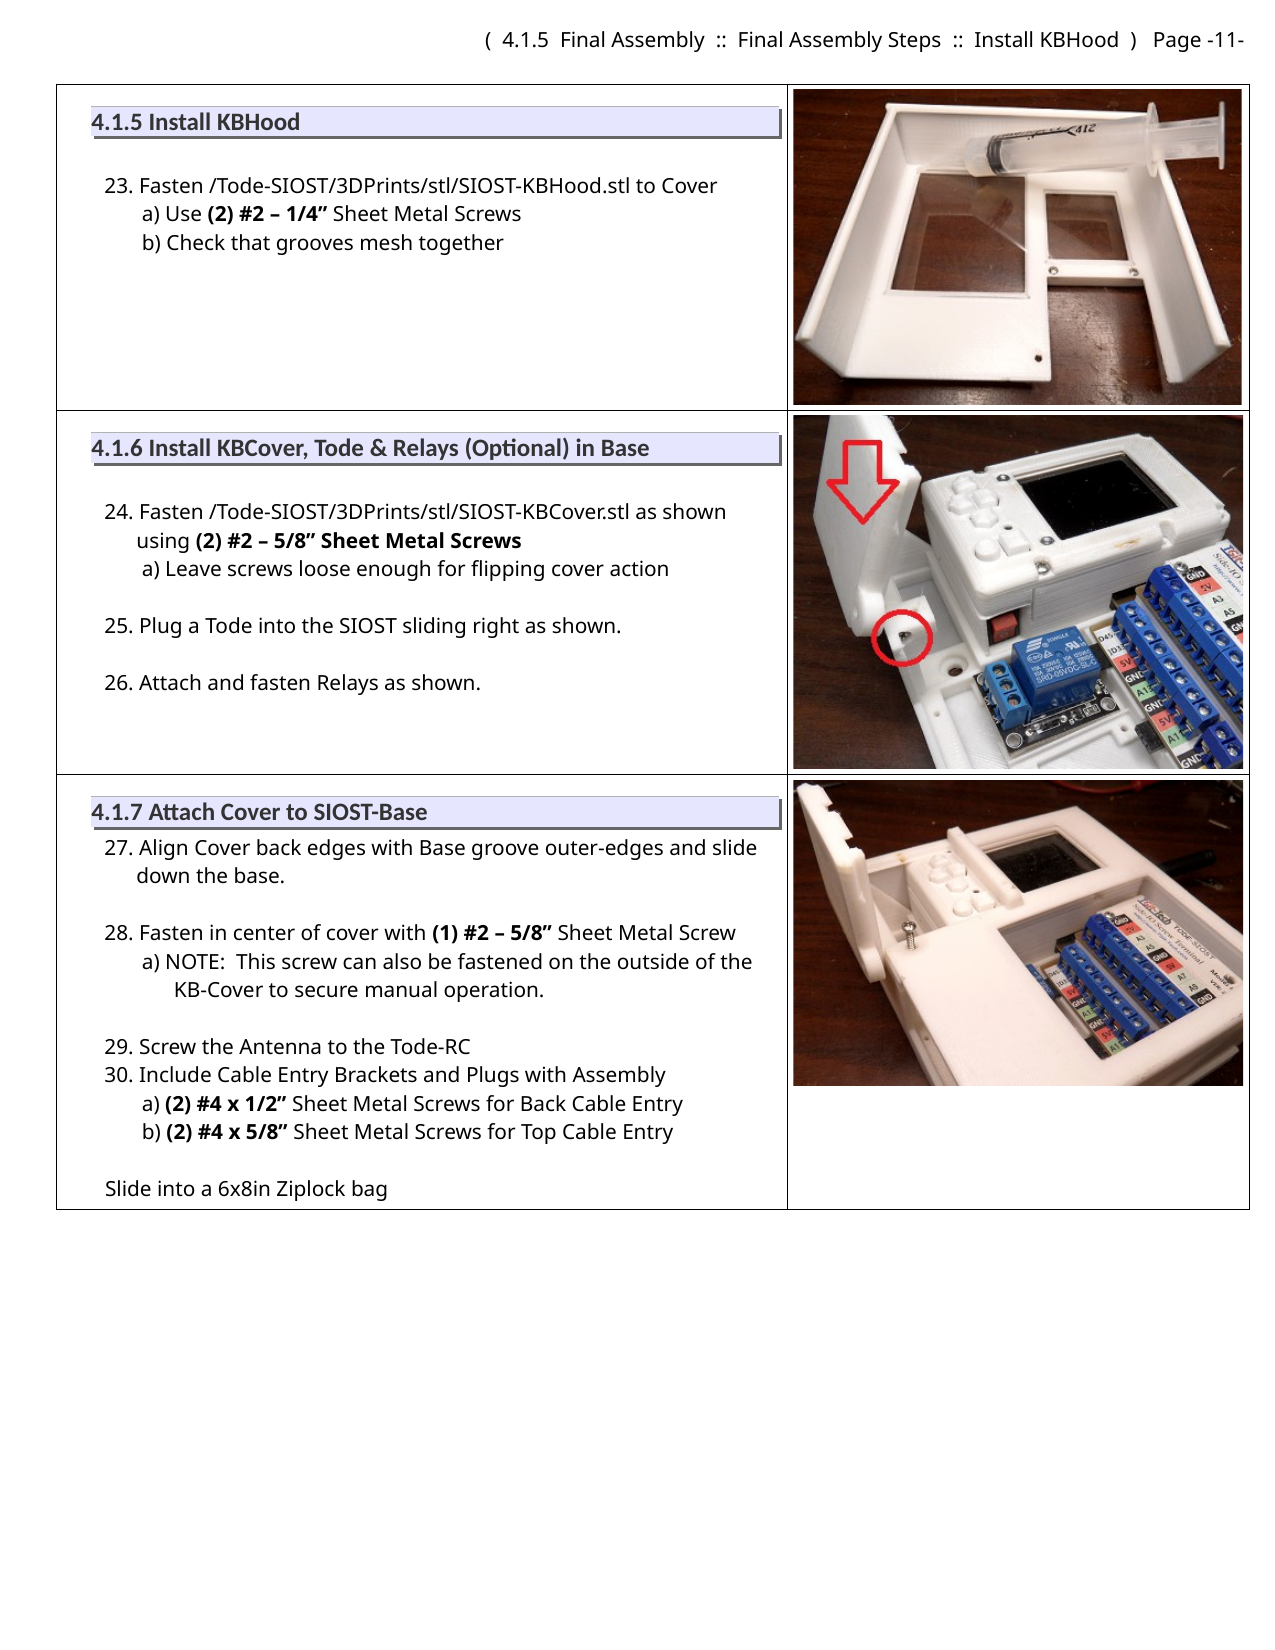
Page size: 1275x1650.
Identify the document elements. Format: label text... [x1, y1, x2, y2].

table_cell [788, 85, 1249, 410]
table_cell Attach Cover to SIOST-Base Align Cover back edges with Base groove outer-edges and slide down the base. Fasten in center of cover with (1) #2 – 5/8” Sheet Metal Screw NOTE: This screw can also be fastened on the outside of the KB-Cover to secure manual operation. Screw the Antenna to the Tode-RC Include Cable Entry Brackets and Plugs with Assembly (2) #4 x 1/2” Sheet Metal Screws for Back Cable Entry (2) #4 x 5/8” Sheet Metal Screws for Top Cable Entry Slide into a 6x8in Ziplock bag [57, 775, 787, 1208]
picture [793, 780, 1244, 1086]
table_cell Install KBHood Fasten /Tode-SIOST/3DPrints/stl/SIOST-KBHood.stl to Cover Use (2) #2 – 1/4” Sheet Metal Screws Check that grooves mesh together [57, 85, 787, 410]
table_cell Install KBCover, Tode & Relays (Optional) in Base Fasten /Tode-SIOST/3DPrints/stl/SIOST-KBCover.stl as shown using (2) #2 – 5/8” Sheet Metal Screws Leave screws loose enough for flipping cover action Plug a Tode into the SIOST sliding right as shown. Attach and fasten Relays as shown. [57, 411, 787, 774]
picture [793, 89, 1242, 405]
table_cell [788, 411, 1249, 774]
picture [793, 415, 1244, 769]
table_cell [788, 775, 1249, 1208]
